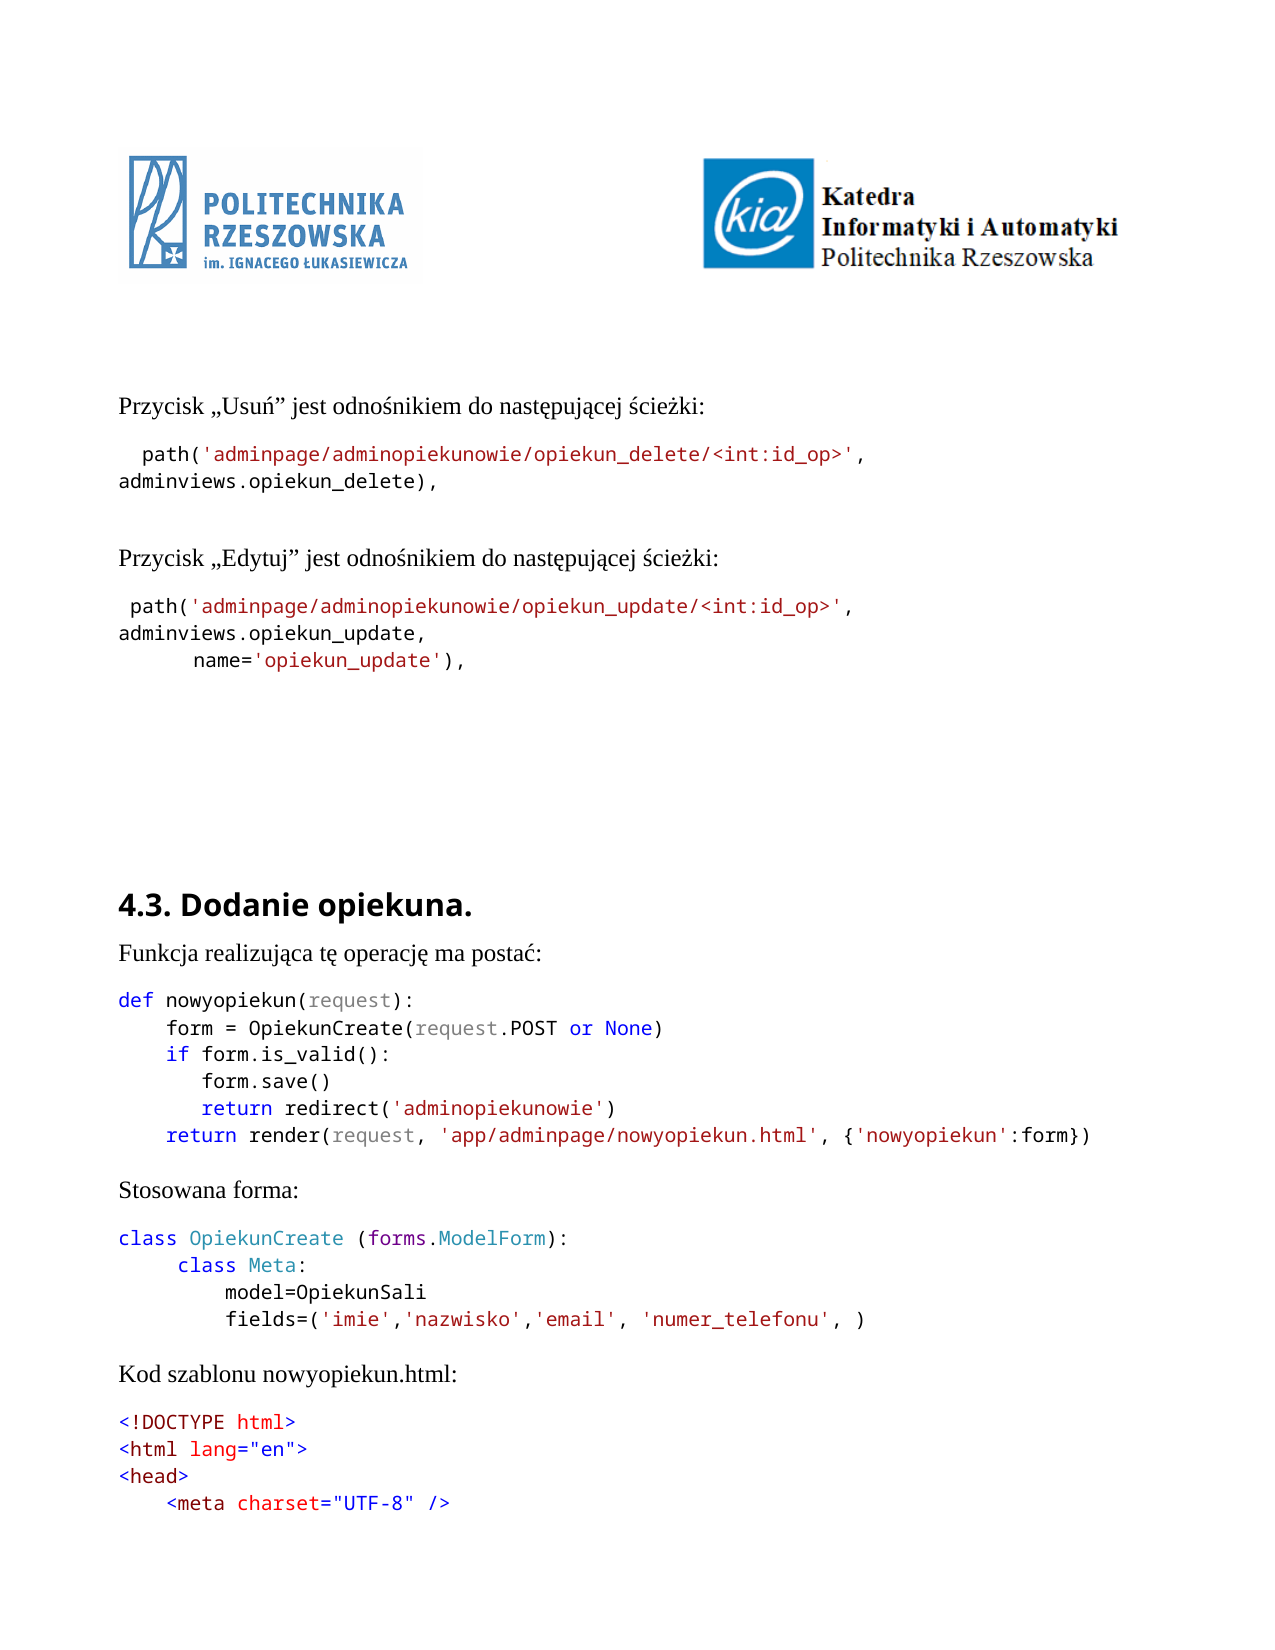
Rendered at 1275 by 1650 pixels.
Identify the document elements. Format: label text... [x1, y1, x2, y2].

text def nowyopiekun(request): [118, 987, 1157, 1014]
text model=OpiekunSali [118, 1279, 1157, 1306]
text <meta charset="UTF-8" /> [118, 1489, 1157, 1517]
text path('adminpage/adminopiekunowie/opiekun_update/<int:id_op>', adminviews.opiekun_update, name='opiekun_update'), [118, 592, 1157, 673]
text Przycisk „Edytuj” jest odnośnikiem do następującej ścieżki: [118, 543, 1157, 572]
text class Meta: [118, 1252, 1157, 1279]
text <html lang="en"> [118, 1436, 1157, 1463]
text Stosowana forma: [118, 1176, 1157, 1204]
text Funkcja realizująca tę operację ma postać: [118, 938, 1157, 966]
picture [118, 147, 423, 284]
text return redirect('adminopiekunowie') [118, 1095, 1157, 1122]
text <head> [118, 1463, 1157, 1489]
text class OpiekunCreate (forms.ModelForm): [118, 1225, 1157, 1252]
text <!DOCTYPE html> [118, 1409, 1157, 1436]
text return render(request, 'app/adminpage/nowyopiekun.html', {'nowyopiekun':form}) [118, 1122, 1157, 1149]
text form.save() [118, 1068, 1157, 1095]
text form = OpiekunCreate(request.POST or None) [118, 1014, 1157, 1041]
subtitle 4.3. Dodanie opiekuna. [118, 883, 1157, 925]
text fields=('imie','nazwisko','email', 'numer_telefonu', ) [118, 1306, 1157, 1333]
text Przycisk „Usuń” jest odnośnikiem do następującej ścieżki: [118, 391, 1157, 419]
text if form.is_valid(): [118, 1041, 1157, 1068]
text Kod szablonu nowyopiekun.html: [118, 1359, 1157, 1388]
text path('adminpage/adminopiekunowie/opiekun_delete/<int:id_op>', adminviews.opiekun_delete), [118, 440, 1157, 494]
picture [685, 143, 1147, 286]
